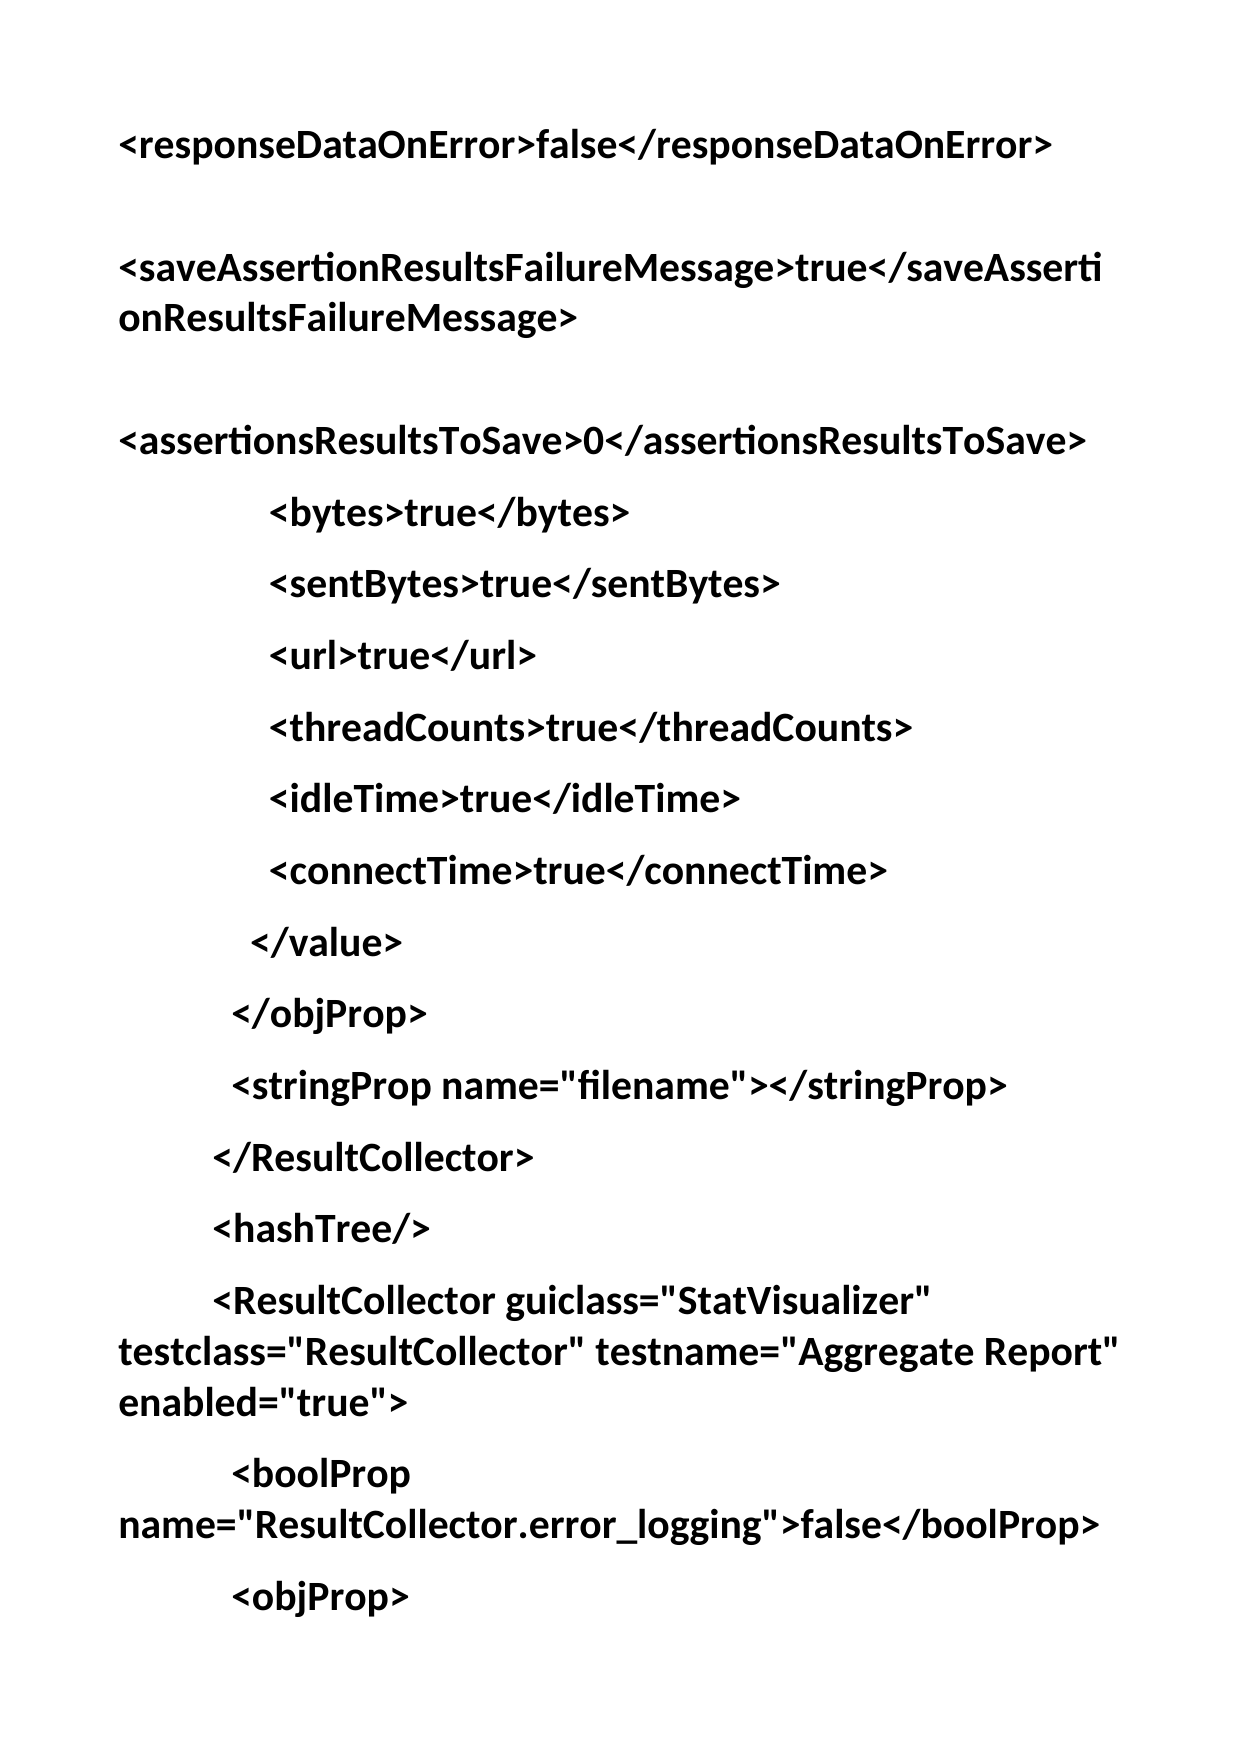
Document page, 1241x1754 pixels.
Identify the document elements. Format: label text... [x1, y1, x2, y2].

text <objProp> [118, 1570, 1122, 1621]
text <url>true</url> [118, 629, 1122, 680]
text <responseDataOnError>false</responseDataOnError> [118, 118, 1122, 169]
text <assertionsResultsToSave>0</assertionsResultsToSave> [118, 363, 1122, 465]
text </ResultCollector> [118, 1131, 1122, 1181]
text <ResultCollector guiclass="StatVisualizer" testclass="ResultCollector" testname="Aggregate Report" enabled="true"> [118, 1274, 1122, 1426]
text <saveAssertionResultsFailureMessage>true</saveAssertionResultsFailureMessage> [118, 190, 1122, 342]
text <sentBytes>true</sentBytes> [118, 557, 1122, 608]
text <bytes>true</bytes> [118, 486, 1122, 536]
text <boolProp name="ResultCollector.error_logging">false</boolProp> [118, 1447, 1122, 1549]
text <idleTime>true</idleTime> [118, 772, 1122, 823]
text <hashTree/> [118, 1202, 1122, 1253]
text <threadCounts>true</threadCounts> [118, 701, 1122, 751]
text <stringProp name="filename"></stringProp> [118, 1059, 1122, 1110]
text <connectTime>true</connectTime> [118, 844, 1122, 895]
text </objProp> [118, 987, 1122, 1038]
text </value> [118, 916, 1122, 966]
